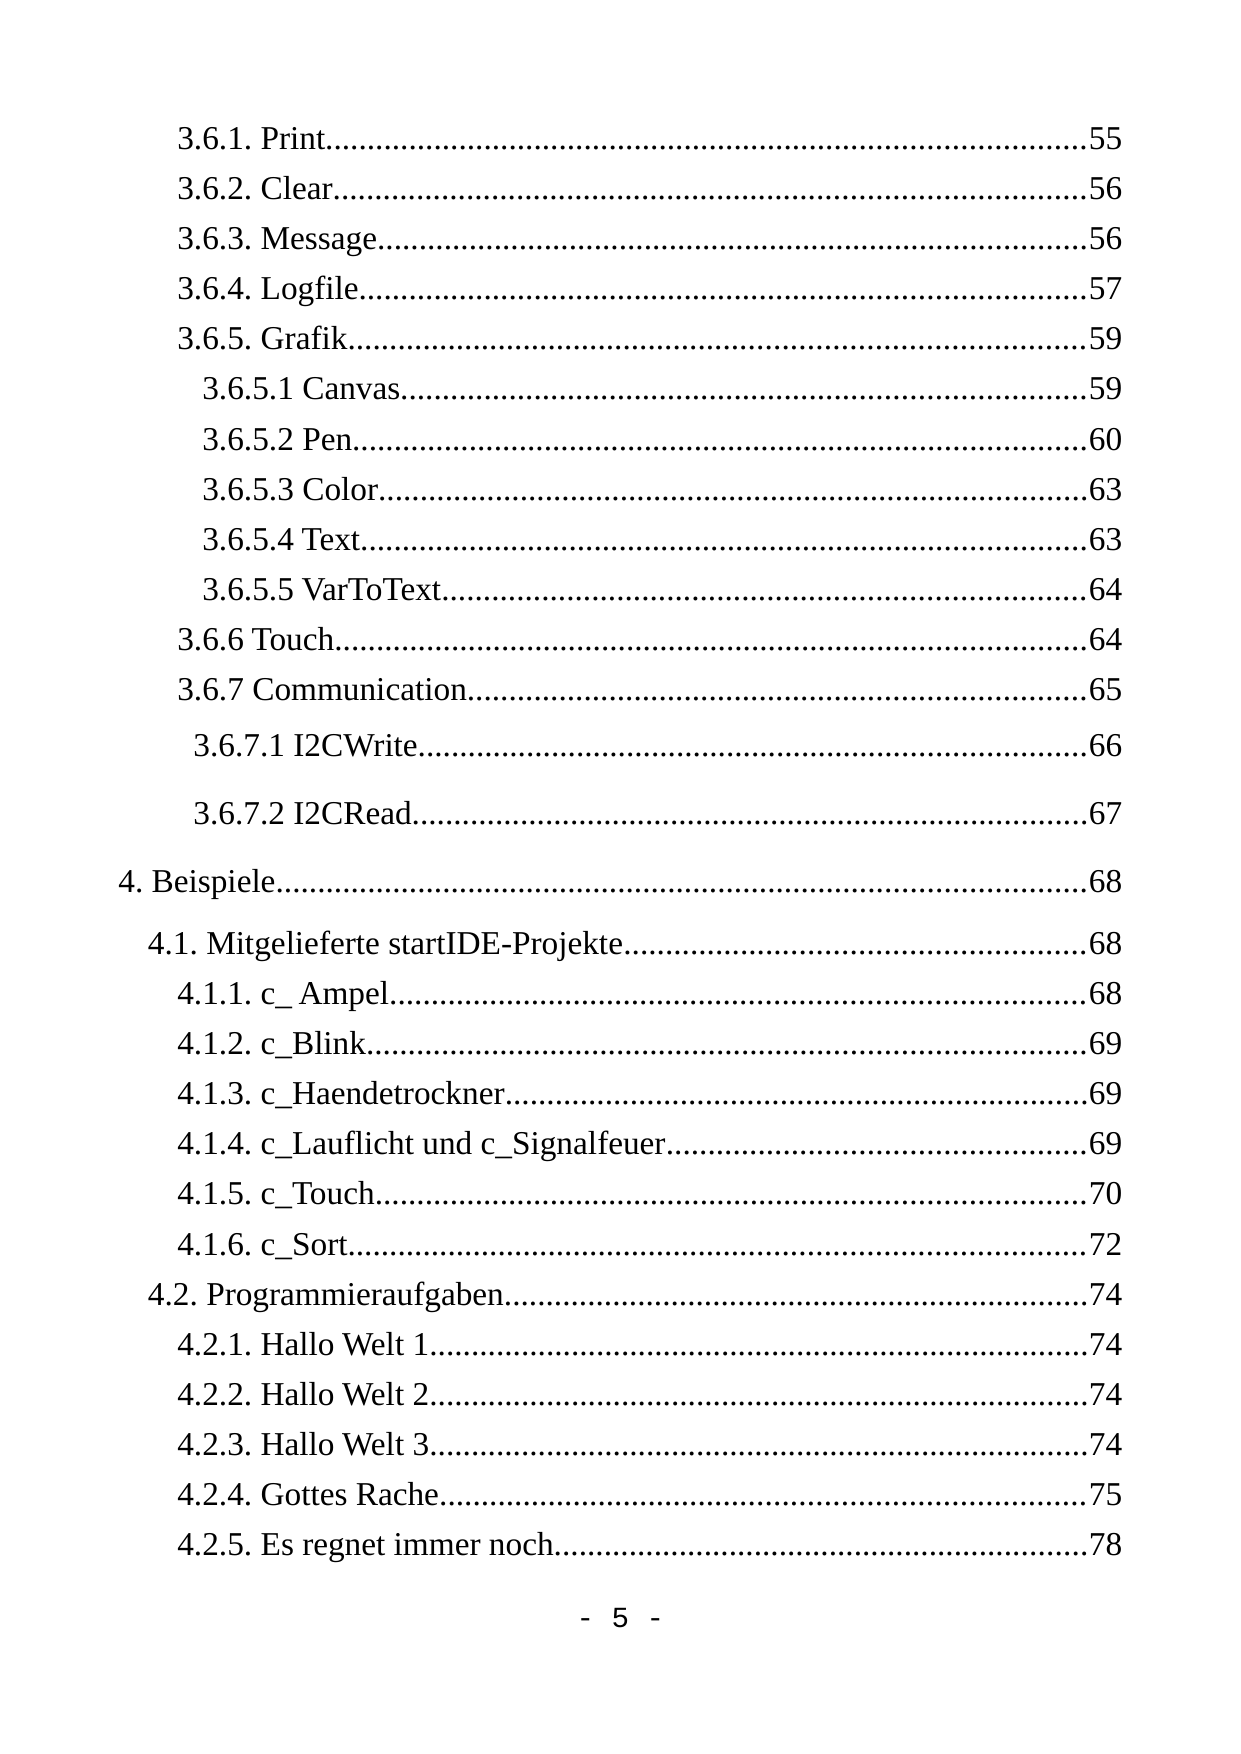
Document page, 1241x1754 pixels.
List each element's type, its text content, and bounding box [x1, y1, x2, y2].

text 3.6.7 Communication 65 [177, 669, 1122, 708]
text 4. Beispiele 68 [118, 861, 1122, 899]
text 3.6.5.3 Color 63 [177, 469, 1122, 507]
text 4.1.2. c_Blink 69 [177, 1023, 1122, 1062]
text 4.2.1. Hallo Welt 1 74 [177, 1324, 1122, 1362]
text 3.6.5.1 Canvas 59 [177, 369, 1122, 407]
text 3.6.7.2 I2CRead 67 [118, 793, 1122, 832]
text 4.1.4. c_Lauflicht und c_Signalfeuer 69 [177, 1123, 1122, 1162]
text 4.1.3. c_Haendetrockner 69 [177, 1073, 1122, 1112]
text 4.2.2. Hallo Welt 2 74 [177, 1374, 1122, 1412]
text 3.6.6 Touch 64 [177, 619, 1122, 657]
text 3.6.4. Logfile 57 [177, 268, 1122, 307]
text 3.6.2. Clear 56 [177, 168, 1122, 207]
text 3.6.5.4 Text 63 [177, 519, 1122, 557]
text 4.1. Mitgelieferte startIDE-Projekte 68 [148, 923, 1122, 961]
text 3.6.5.2 Pen 60 [177, 419, 1122, 457]
text 3.6.3. Message 56 [177, 218, 1122, 257]
text 4.1.1. c_ Ampel 68 [177, 973, 1122, 1012]
text 3.6.7.1 I2CWrite 66 [118, 725, 1122, 764]
text 4.2.4. Gottes Rache 75 [177, 1474, 1122, 1513]
text 4.2.3. Hallo Welt 3 74 [177, 1424, 1122, 1462]
text 4.1.6. c_Sort 72 [177, 1224, 1122, 1262]
text 4.2. Programmieraufgaben 74 [148, 1274, 1122, 1312]
text 3.6.5.5 VarToText 64 [177, 569, 1122, 607]
text 3.6.1. Print 55 [177, 118, 1122, 156]
text 4.2.5. Es regnet immer noch... 78 [177, 1524, 1122, 1563]
text 4.1.5. c_Touch 70 [177, 1174, 1122, 1212]
text 3.6.5. Grafik 59 [177, 318, 1122, 357]
